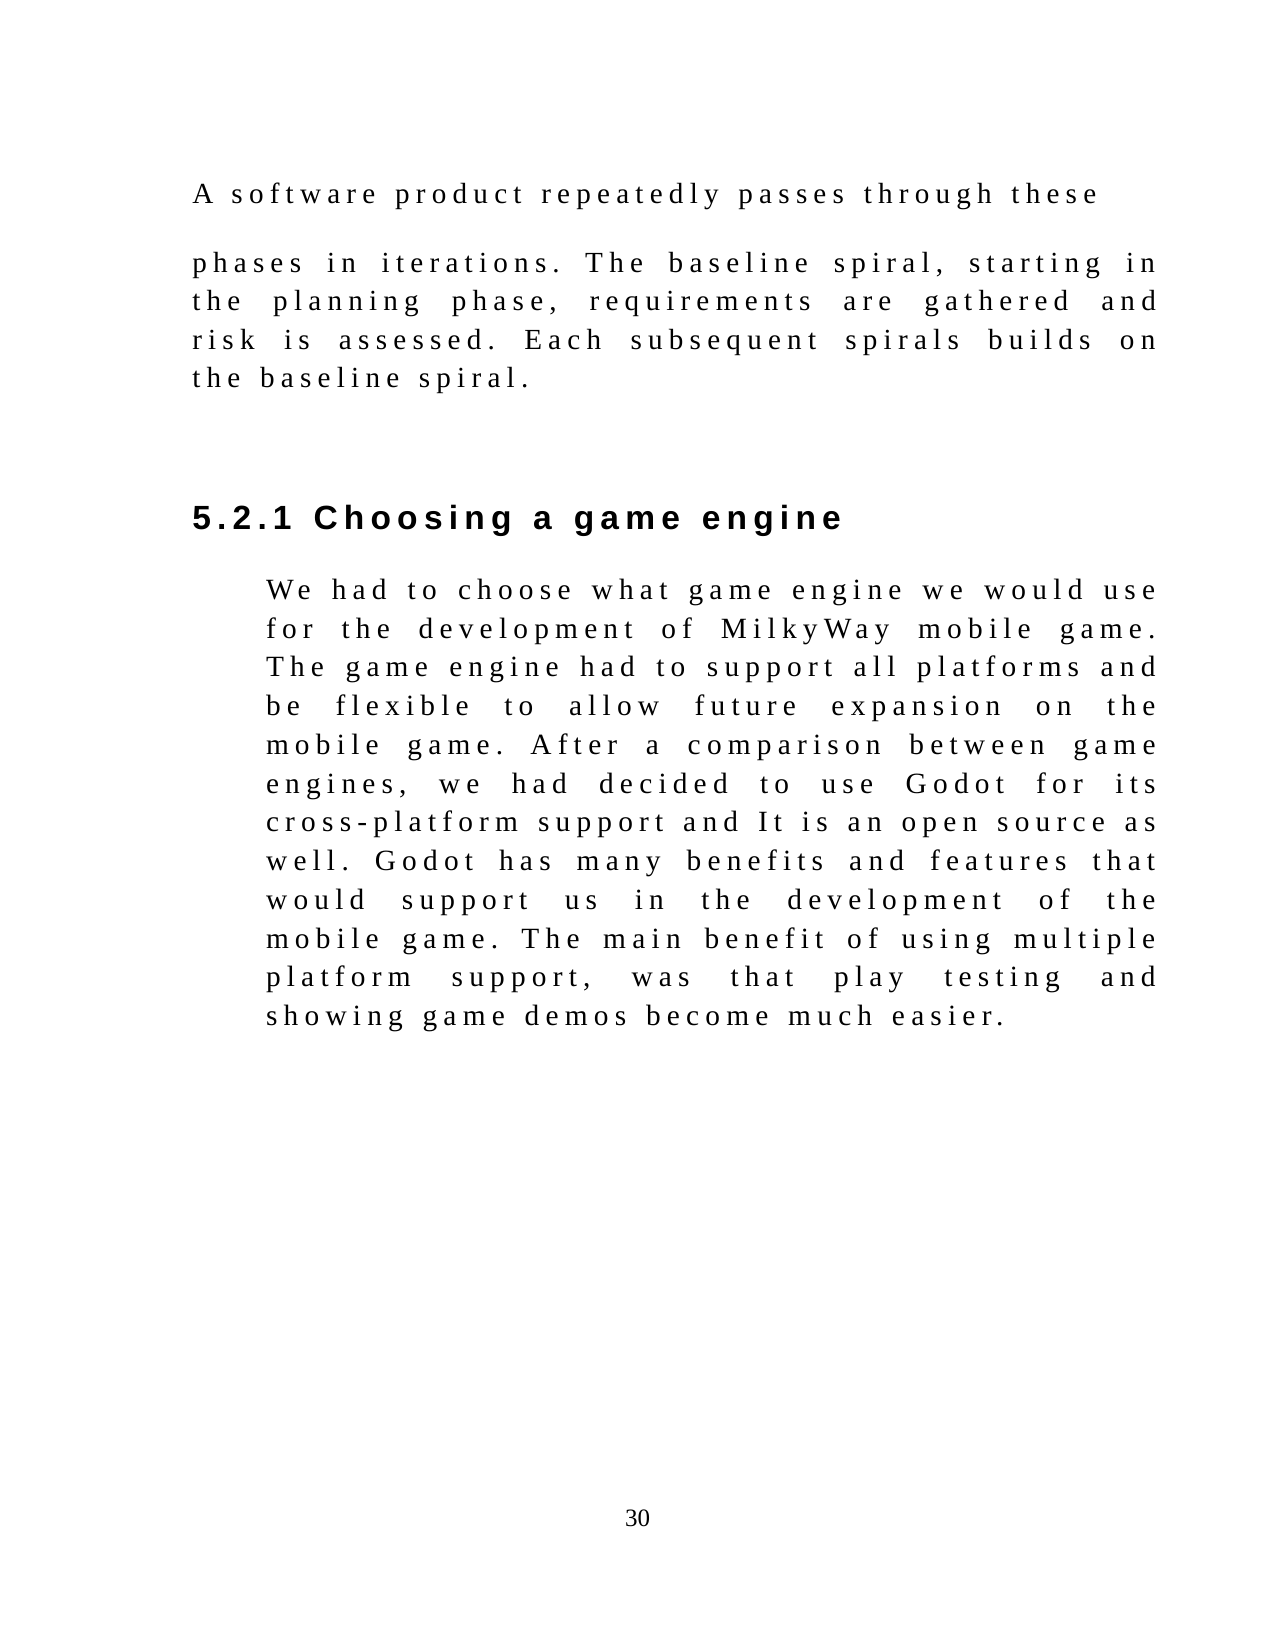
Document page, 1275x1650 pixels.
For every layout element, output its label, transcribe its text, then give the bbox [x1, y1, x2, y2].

text We had to choose what game engine we would use for the development of MilkyWay mobile game. The game engine had to support all platforms and be flexible to allow future expansion on the mobile game. After a comparison between game engines, we had decided to use Godot for its cross-platform support and It is an open source as well. Godot has many benefits and features that would support us in the development of the mobile game. The main benefit of using multiple platform support, was that play testing and showing game demos become much easier. [266, 572, 1157, 1032]
text phases in iterations. The baseline spiral, starting in the planning phase, requirements are gathered and risk is assessed. Each subsequent spirals builds on the baseline spiral. [192, 245, 1157, 394]
text A software product repeatedly passes through these [192, 176, 1157, 210]
subtitle 5.2.1 Choosing a game engine [118, 498, 1157, 536]
